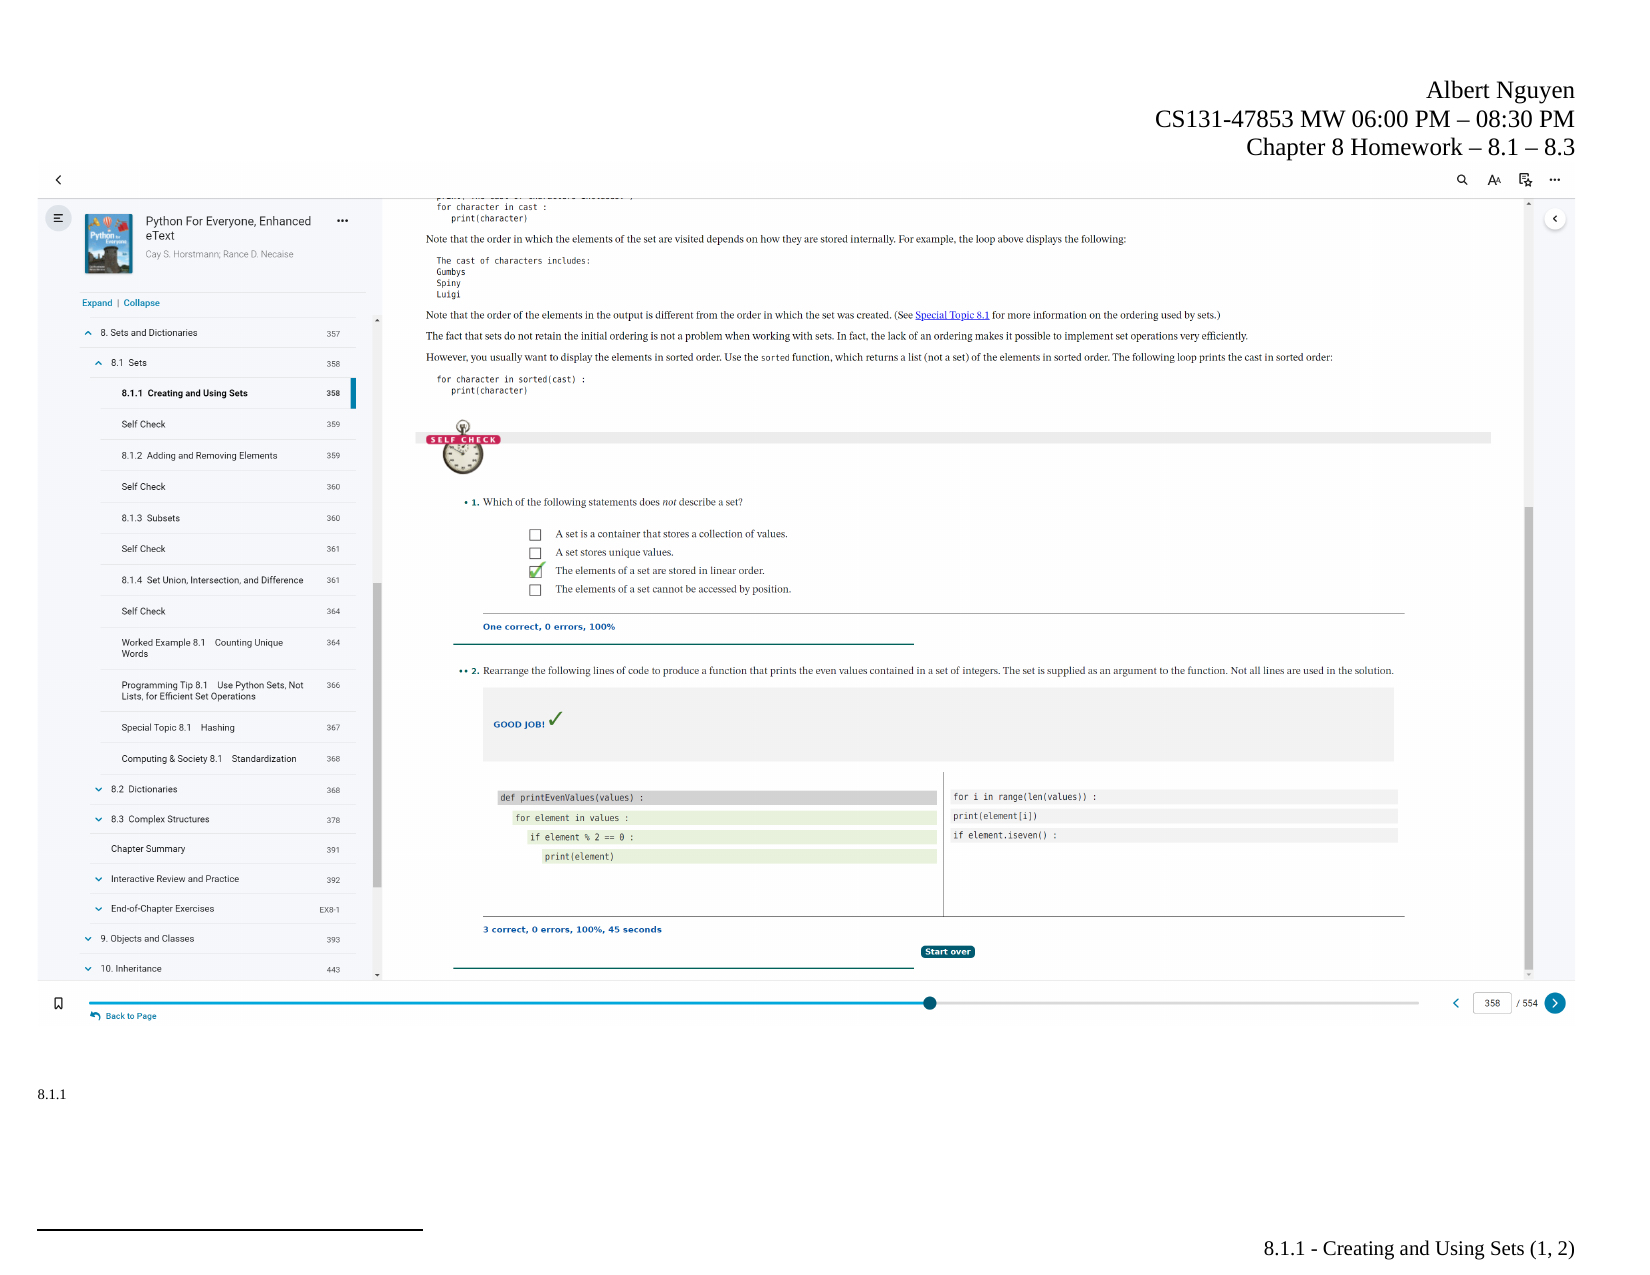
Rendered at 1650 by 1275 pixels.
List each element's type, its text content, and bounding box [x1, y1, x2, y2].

picture [37, 161, 1575, 997]
text - Creating and Using Sets (1, 2) [37, 1236, 1575, 1260]
